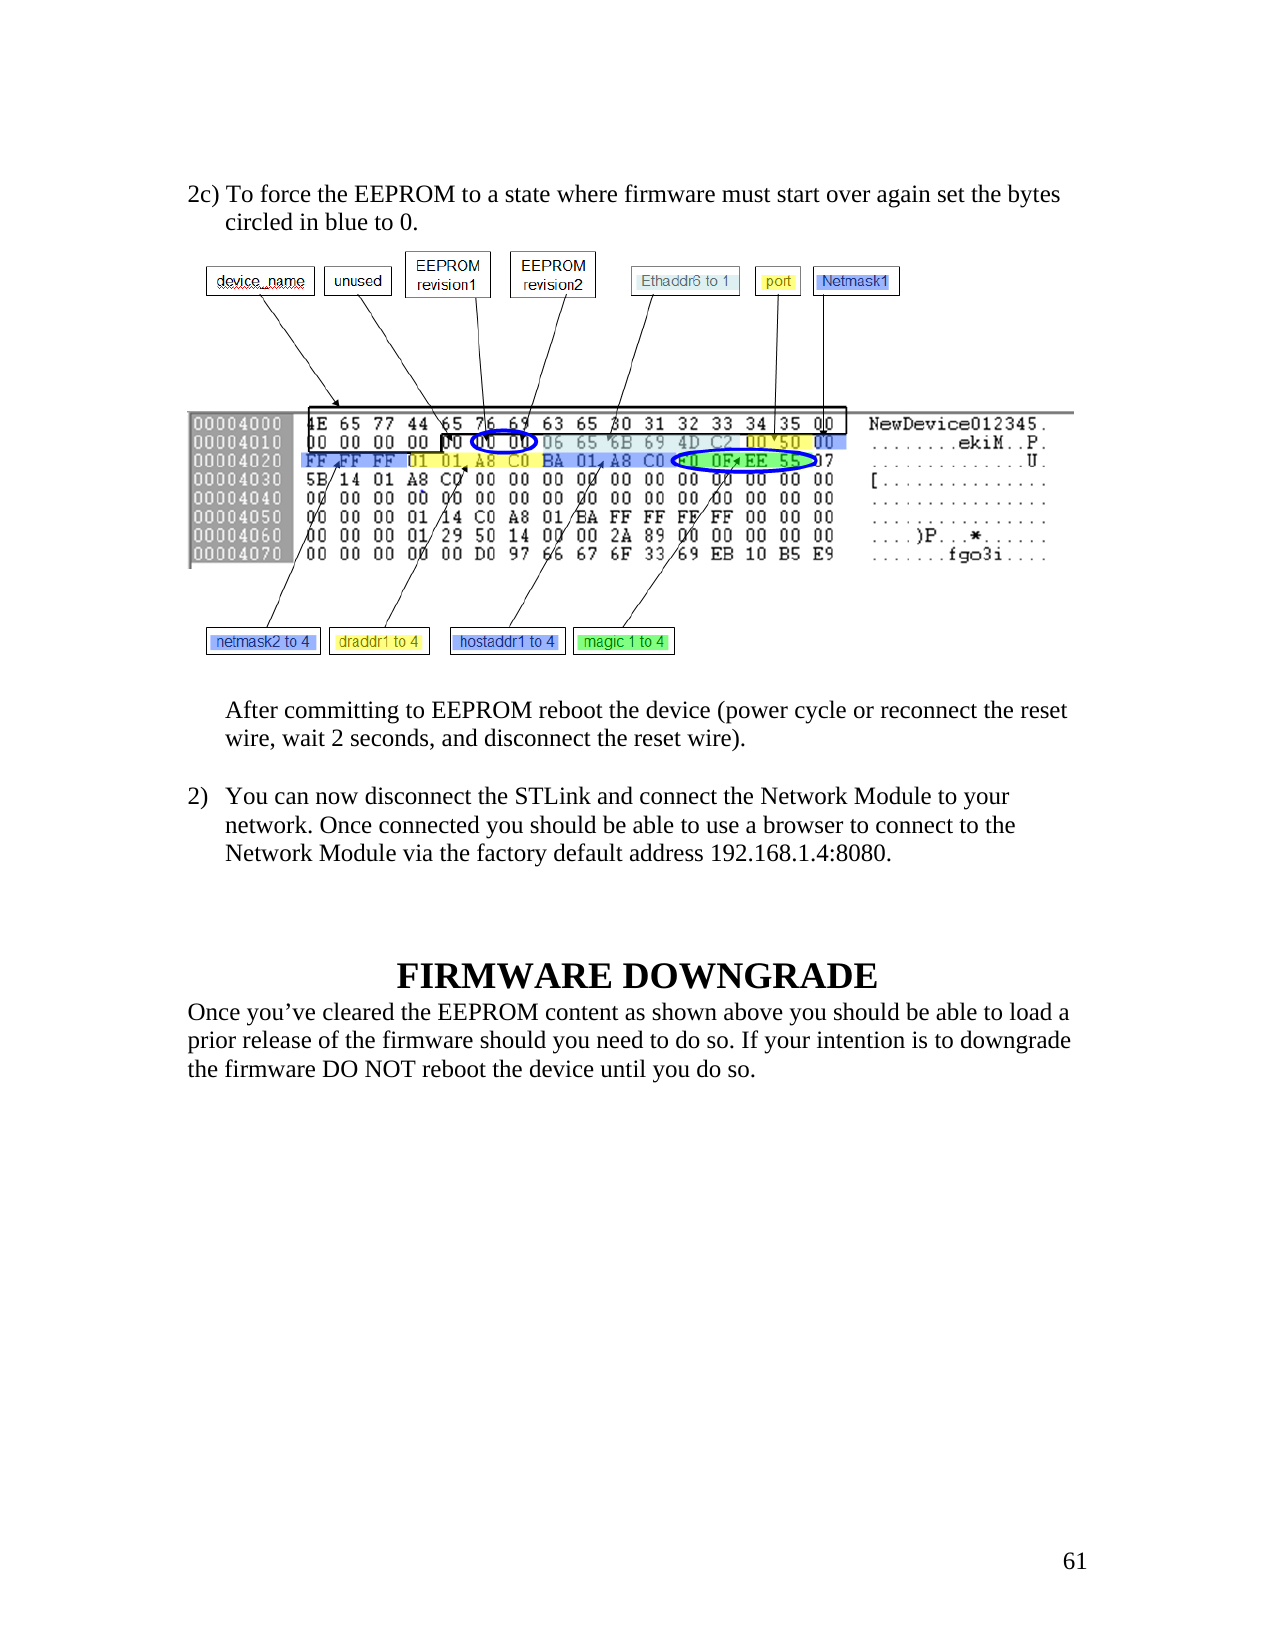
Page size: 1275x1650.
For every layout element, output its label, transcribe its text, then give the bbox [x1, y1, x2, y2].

text After committing to EEPROM reboot the device (power cycle or reconnect the reset wire, wait 2 seconds, and disconnect the reset wire). [225, 695, 1087, 752]
text Once you’ve cleared the EEPROM content as shown above you should be able to load a prior release of the firmware should you need to do so. If your intention is to downgrade the firmware DO NOT reboot the device until you do so. [187, 997, 1087, 1083]
list You can now disconnect the STLink and connect the Network Module to your network. Once connected you should be able to use a browser to connect to the Network Module via the factory default address 192.168.1.4:8080. [187, 781, 1087, 867]
text 2c) To force the EEPROM to a state where firmware must start over again set the bytes circled in blue to 0. [187, 179, 1087, 236]
text FIRMWARE DOWNGRADE [187, 953, 1087, 997]
picture [187, 236, 1077, 666]
